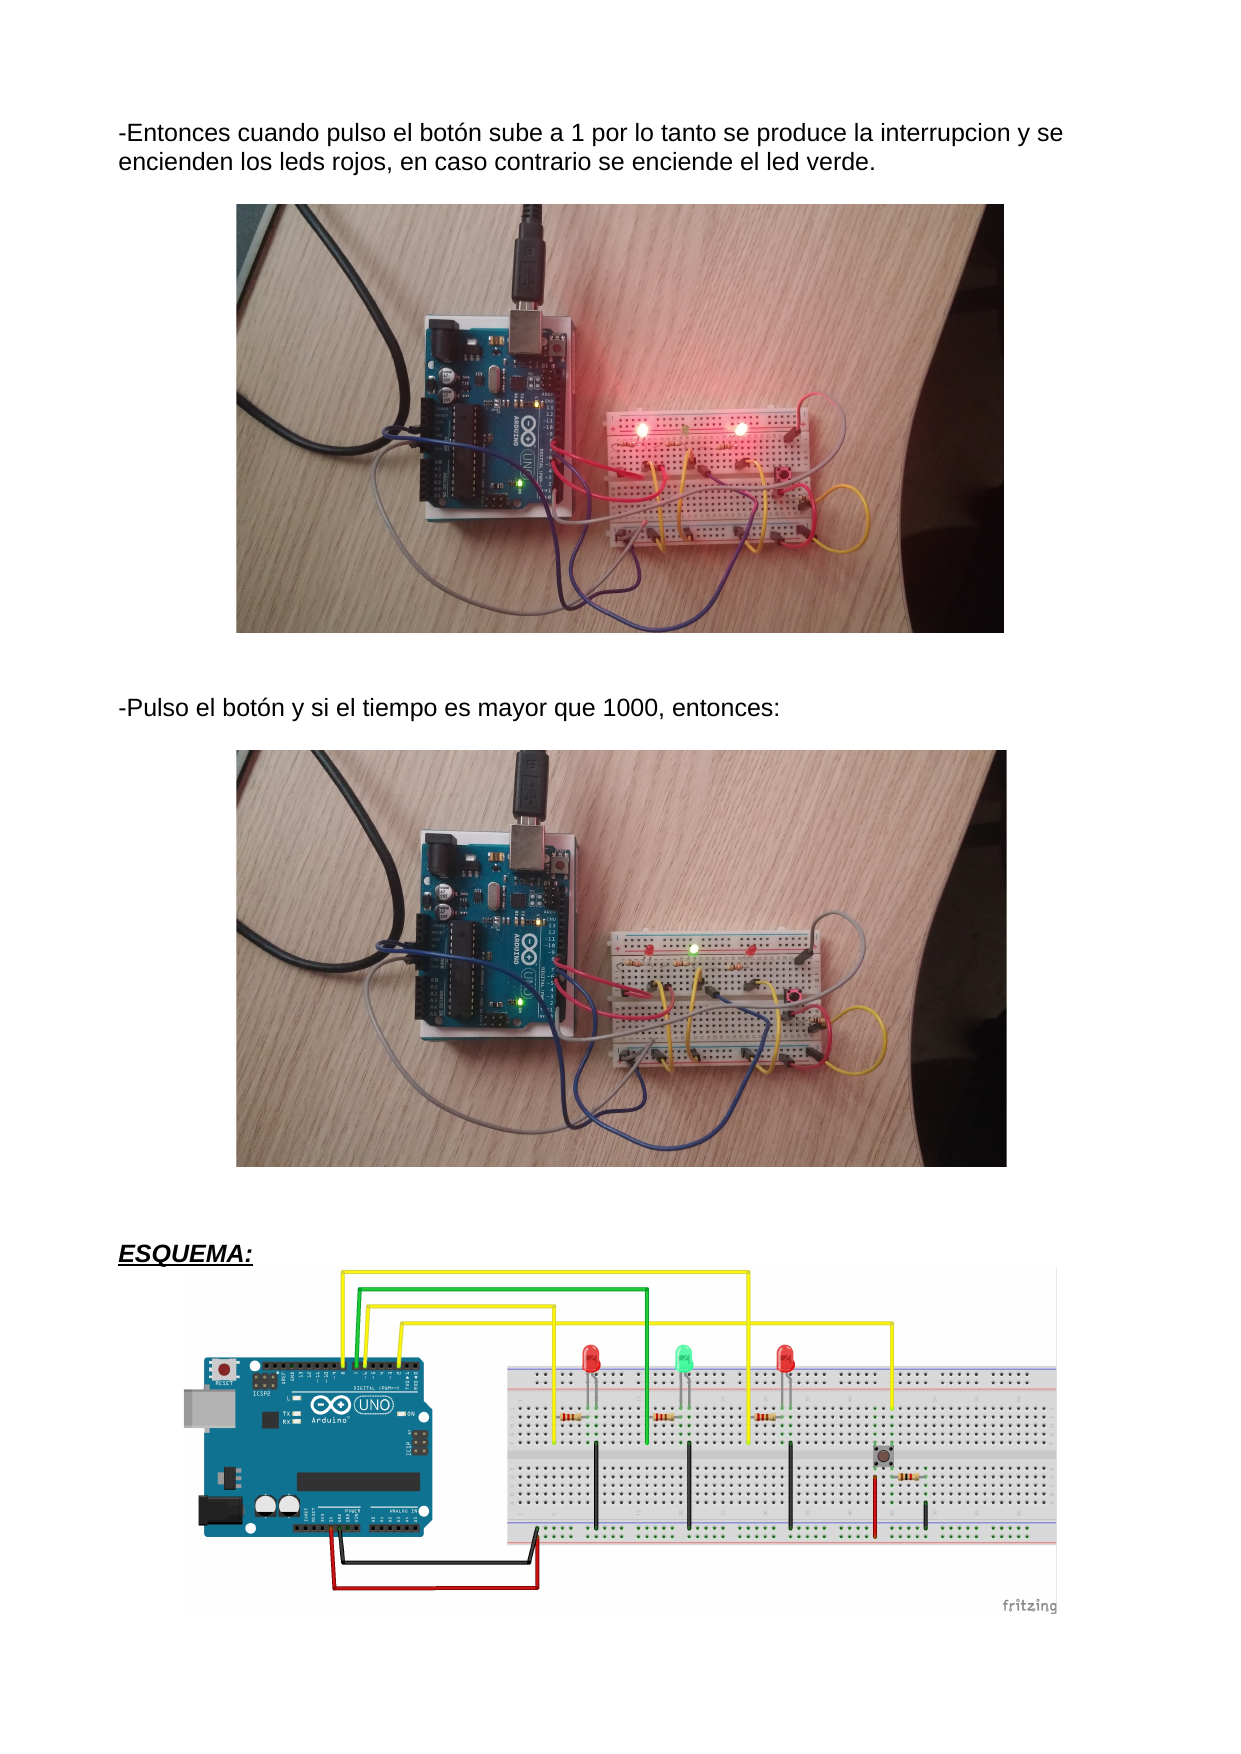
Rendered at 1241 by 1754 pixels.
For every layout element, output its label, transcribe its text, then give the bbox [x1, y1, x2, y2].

picture [183, 1268, 1057, 1614]
text -Entonces cuando pulso el botón sube a 1 por lo tanto se produce la interrupcion y se encienden los leds rojos, en caso contrario se enciende el led verde. [118, 118, 1122, 176]
picture [236, 204, 1004, 633]
text ESQUEMA: [118, 1239, 1122, 1268]
picture [236, 750, 1007, 1167]
text -Pulso el botón y si el tiempo es mayor que 1000, entonces: [118, 693, 1122, 722]
